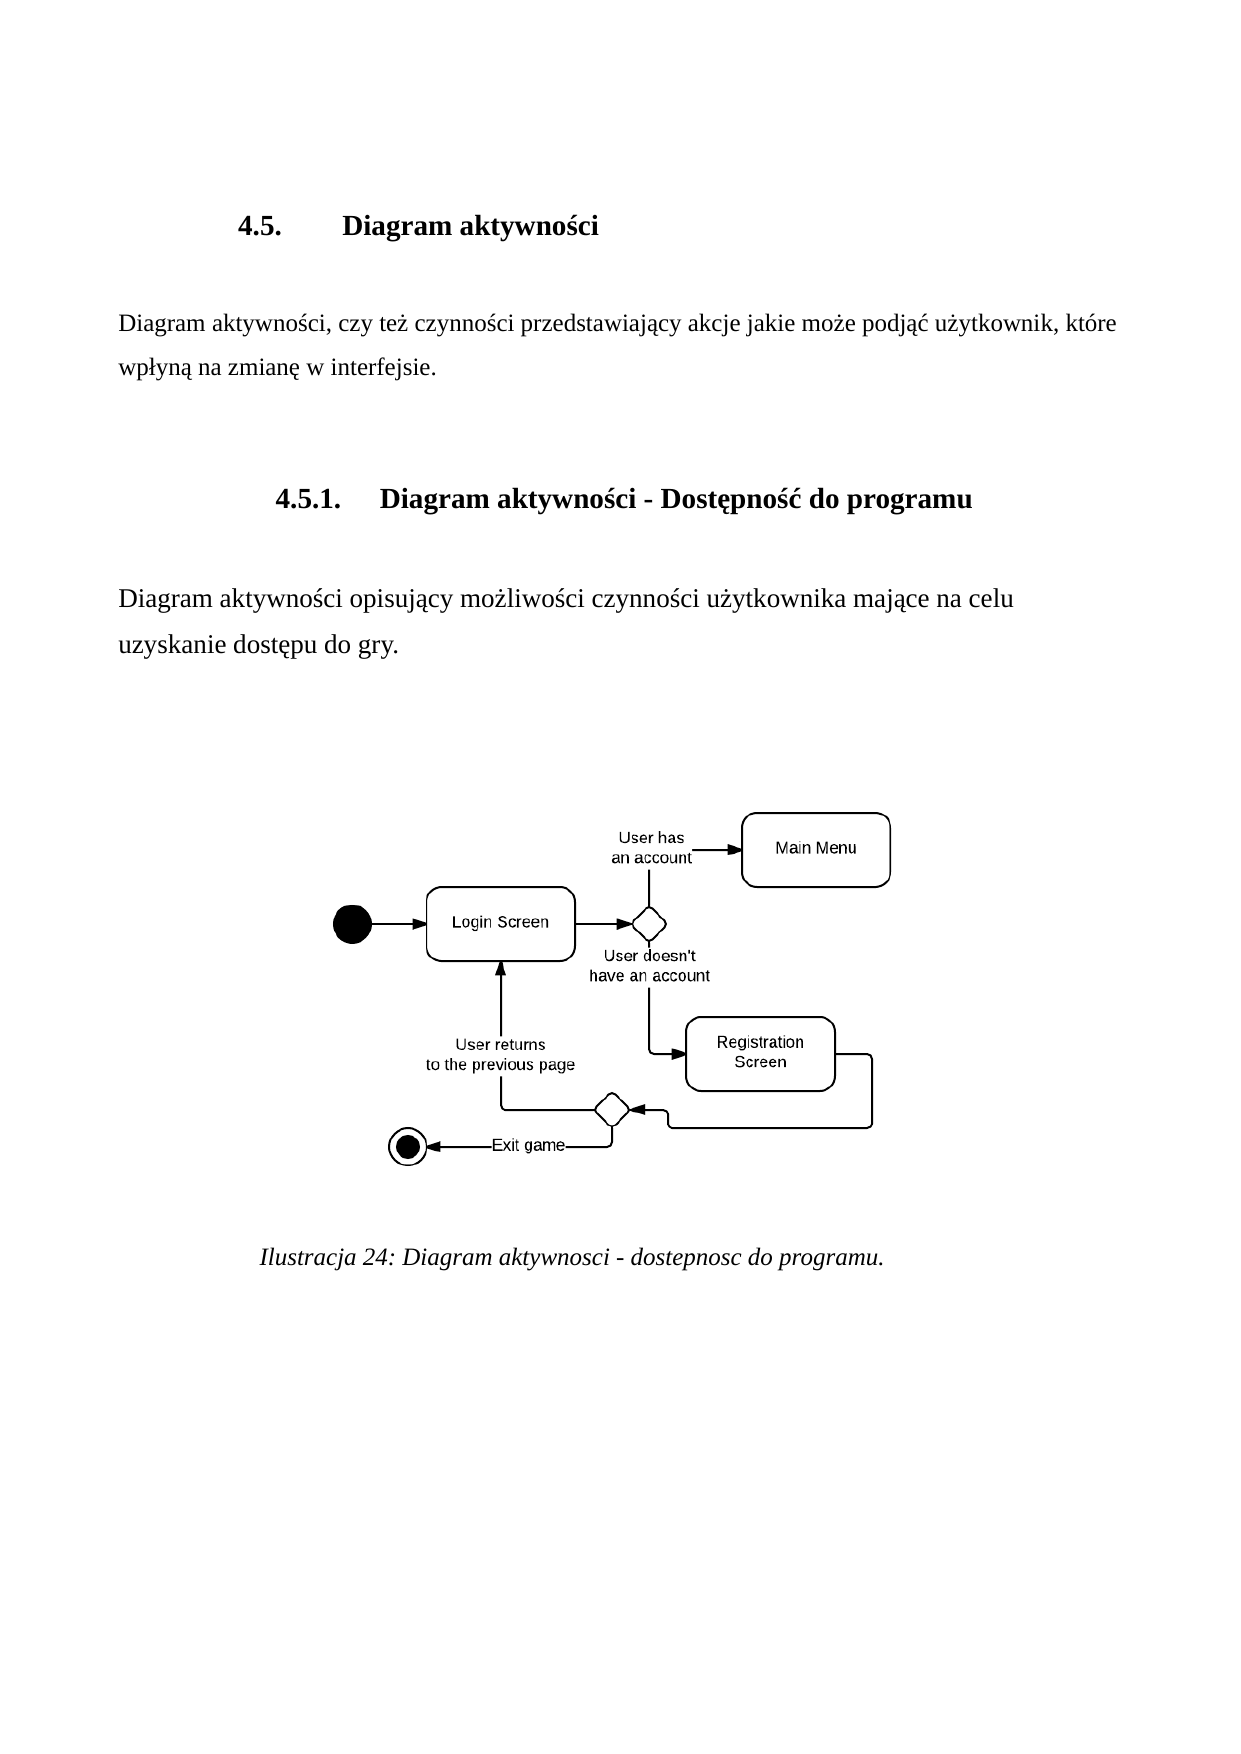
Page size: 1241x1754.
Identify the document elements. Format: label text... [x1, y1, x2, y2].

list Diagram aktywności - Dostępność do programu [268, 481, 1122, 514]
text Ilustracja 24: Diagram aktywnosci - dostepnosc do programu. [259, 1242, 966, 1271]
text Diagram aktywności opisujący możliwości czynności użytkownika mające na celu uzyskanie dostępu do gry. [118, 582, 1122, 659]
picture [259, 738, 967, 1242]
list Diagram aktywności [231, 208, 1122, 241]
text Diagram aktywności, czy też czynności przedstawiający akcje jakie może podjąć użytkownik, które wpłyną na zmianę w interfejsie. [118, 308, 1122, 380]
